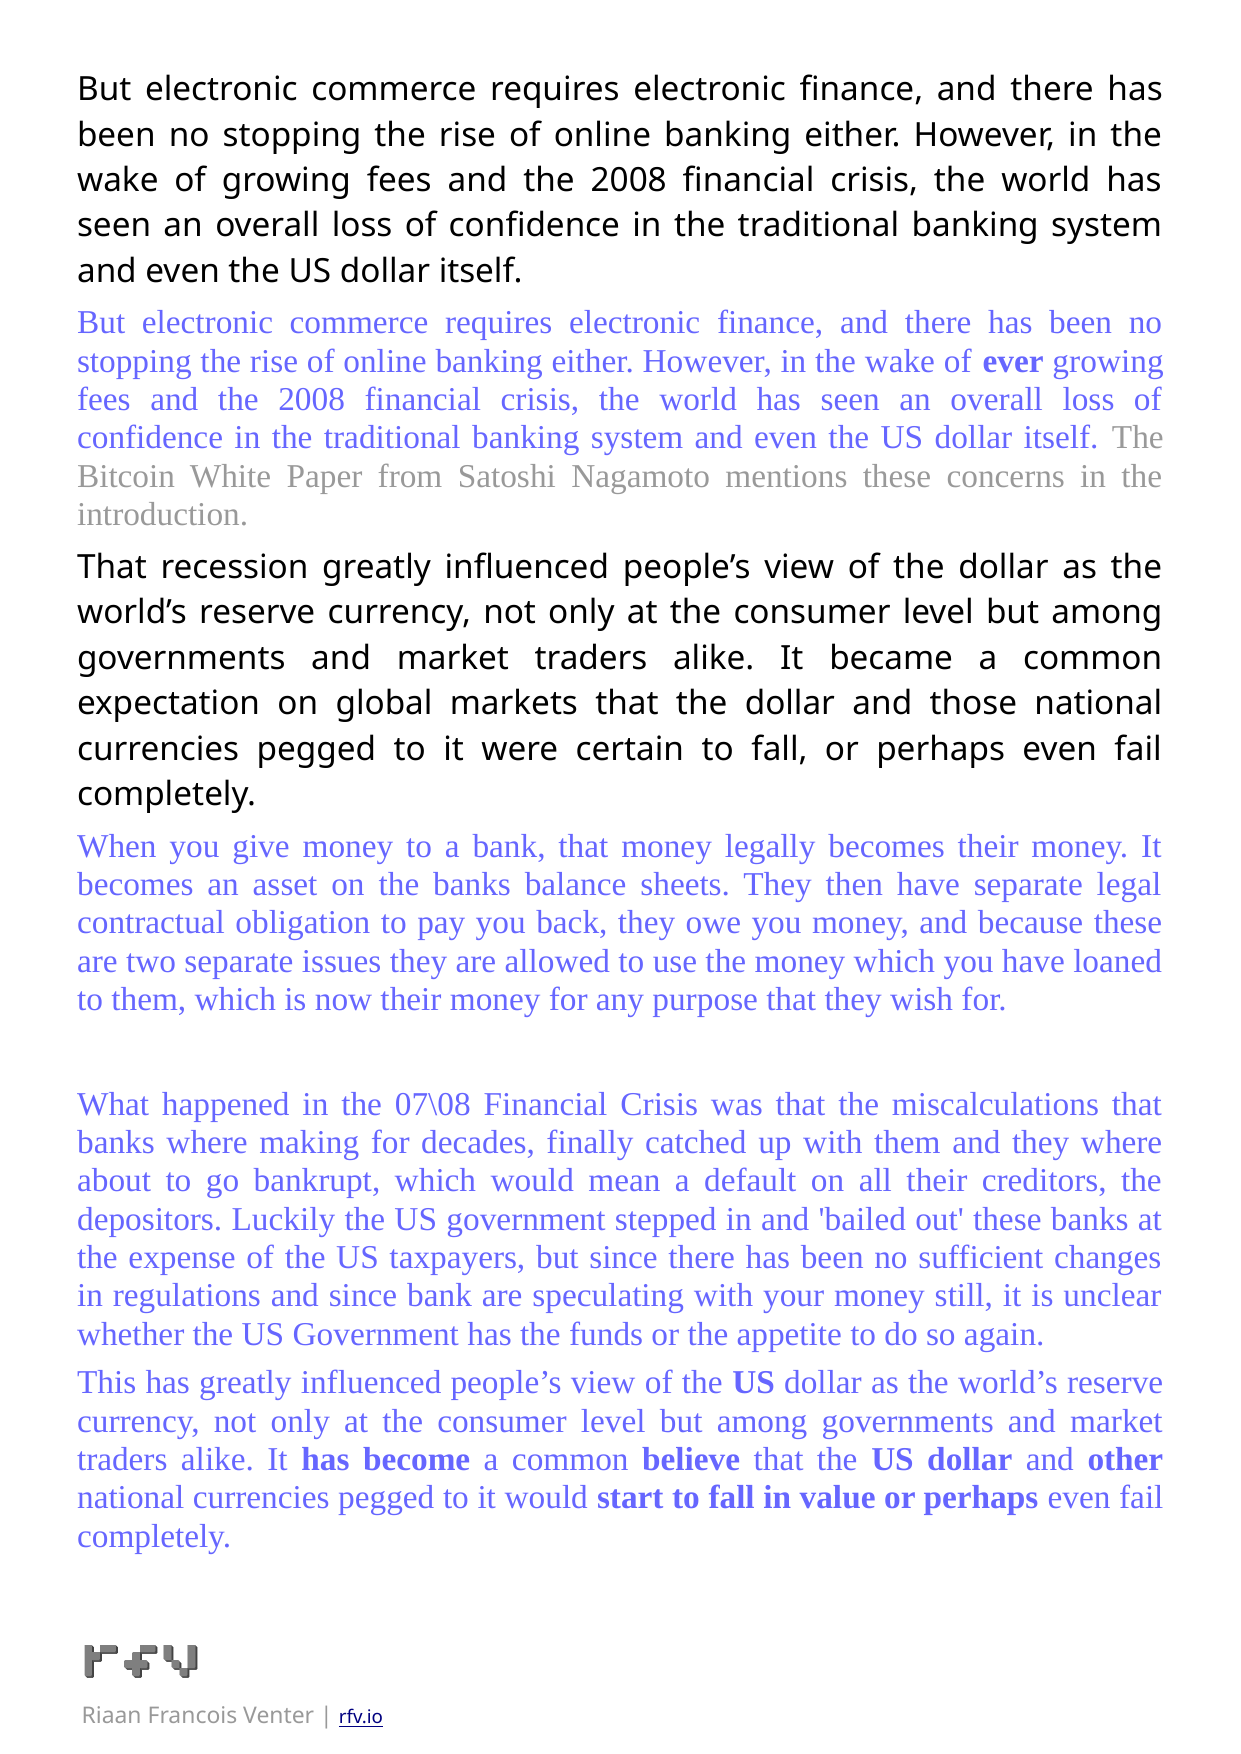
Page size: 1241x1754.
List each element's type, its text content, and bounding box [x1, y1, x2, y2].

text That recession greatly influenced people’s view of the dollar as the world’s reserve currency, not only at the consumer level but among governments and market traders alike. It became a common expectation on global markets that the dollar and those national currencies pegged to it were certain to fall, or perhaps even fail completely. [77, 543, 1163, 815]
picture [84, 1645, 203, 1684]
text This has greatly influenced people’s view of the US dollar as the world’s reserve currency, not only at the consumer level but among governments and market traders alike. It has become a common believe that the US dollar and other national currencies pegged to it would start to fall in value or perhaps even fail completely. [77, 1362, 1163, 1554]
text What happened in the 07\08 Financial Crisis was that the miscalculations that banks where making for decades, finally catched up with them and they where about to go bankrupt, which would mean a default on all their creditors, the depositors. Luckily the US government stepped in and 'bailed out' these banks at the expense of the US taxpayers, but since there has been no sufficient changes in regulations and since bank are speculating with your money still, it is unclear whether the US Government has the funds or the appetite to do so again. [77, 1084, 1163, 1352]
text But electronic commerce requires electronic finance, and there has been no stopping the rise of online banking either. However, in the wake of ever growing fees and the 2008 financial crisis, the world has seen an overall loss of confidence in the traditional banking system and even the US dollar itself. The Bitcoin White Paper from Satoshi Nagamoto mentions these concerns in the introduction. [77, 302, 1163, 532]
text But electronic commerce requires electronic finance, and there has been no stopping the rise of online banking either. However, in the wake of growing fees and the 2008 financial crisis, the world has seen an overall loss of confidence in the traditional banking system and even the US dollar itself. [77, 65, 1163, 292]
text When you give money to a bank, that money legally becomes their money. It becomes an asset on the banks balance sheets. They then have separate legal contractual obligation to pay you back, they owe you money, and because these are two separate issues they are allowed to use the money which you have loaned to them, which is now their money for any purpose that they wish for. [77, 826, 1163, 1017]
